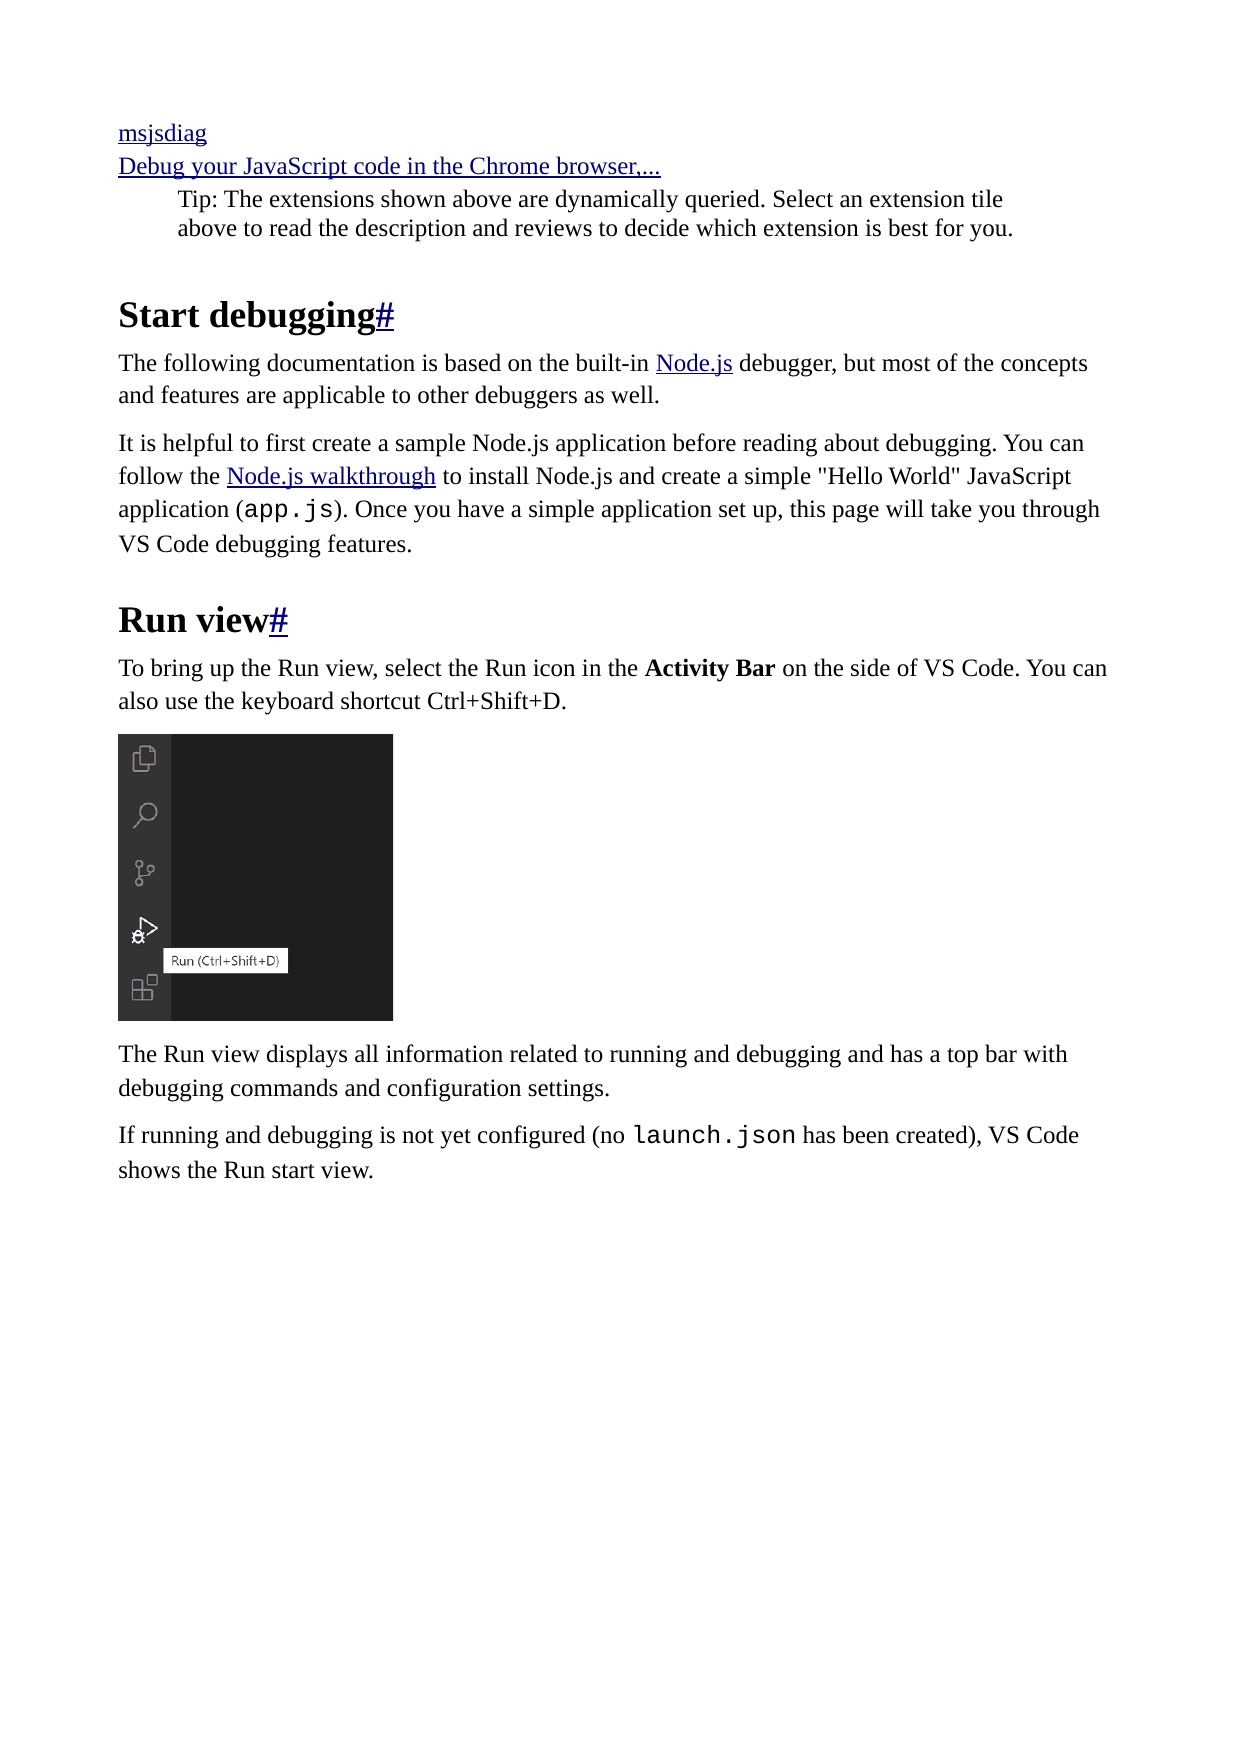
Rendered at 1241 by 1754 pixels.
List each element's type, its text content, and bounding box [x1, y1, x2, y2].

text The following documentation is based on the built-in Node.js debugger, but most of the concepts and features are applicable to other debuggers as well. [118, 348, 1122, 409]
text It is helpful to first create a sample Node.js application before reading about debugging. You can follow the Node.js walkthrough to install Node.js and create a simple "Hello World" JavaScript application (app.js). Once you have a simple application set up, this page will take you through VS Code debugging features. [118, 428, 1122, 558]
text Debug your JavaScript code in the Chrome browser,... [118, 151, 1122, 180]
text To bring up the Run view, select the Run icon in the Activity Bar on the side of VS Code. You can also use the keyboard shortcut Ctrl+Shift+D. [118, 653, 1122, 715]
subtitle Run view# [118, 598, 1122, 641]
picture [118, 734, 394, 1021]
subtitle Start debugging# [118, 292, 1122, 335]
text If running and debugging is not yet configured (no launch.json has been created), VS Code shows the Run start view. [118, 1120, 1122, 1184]
text Tip: The extensions shown above are dynamically queried. Select an extension tile above to read the description and reviews to decide which extension is best for you. [177, 184, 1063, 242]
text The Run view displays all information related to running and debugging and has a top bar with debugging commands and configuration settings. [118, 1039, 1122, 1101]
text msjsdiag [118, 118, 1122, 147]
